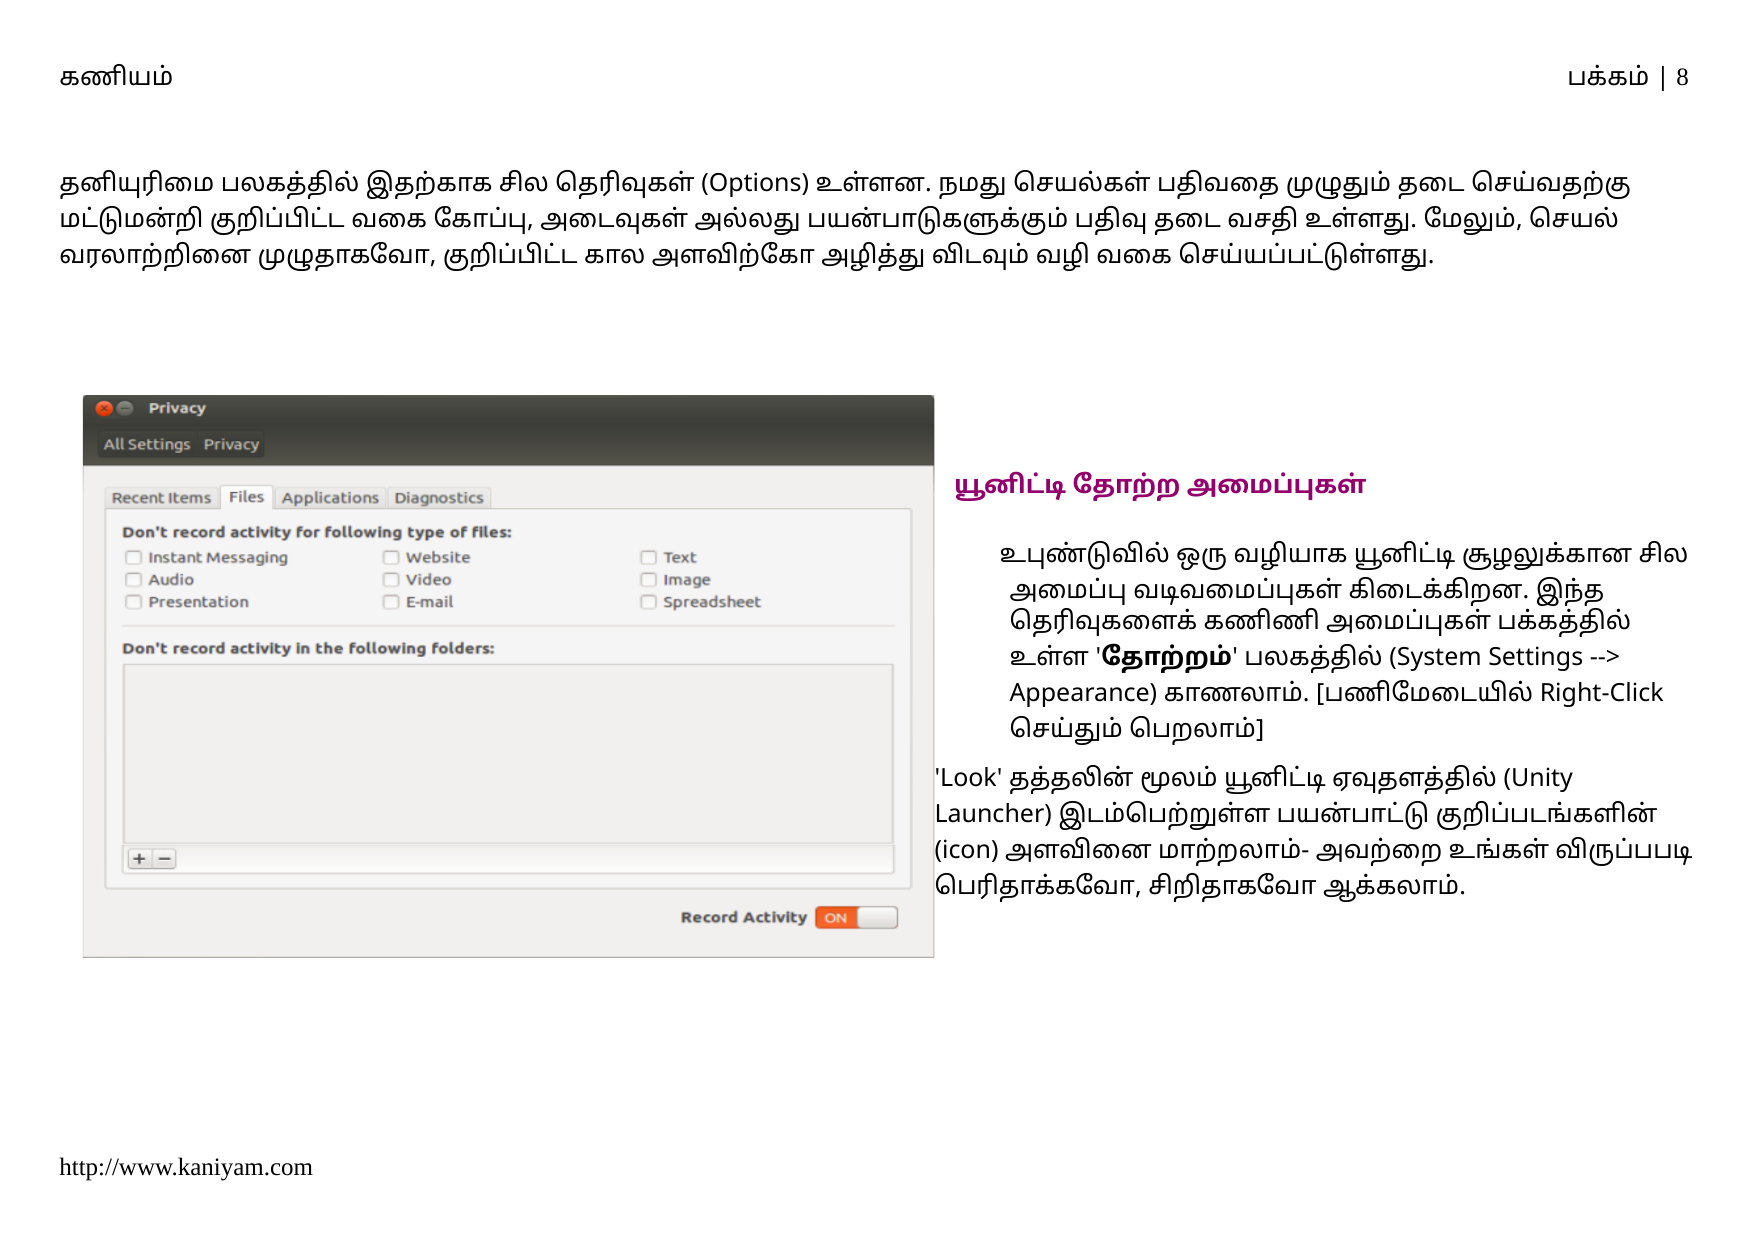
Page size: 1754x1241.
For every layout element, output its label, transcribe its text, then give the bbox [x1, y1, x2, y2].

subtitle [59, 541, 82, 747]
text [59, 472, 82, 503]
text தனியுரிமை பலகத்தில் இதற்காக சில தெரிவுகள் (Options) உள்ளன. நமது செயல்கள் பதிவதை முழுதும் தடை செய்வதற்கு மட்டுமன்றி குறிப்பிட்ட வகை கோப்பு, அடைவுகள் அல்லது பயன்பாடுகளுக்கும் பதிவு தடை வசதி உள்ளது. மேலும், செயல் வரலாற்றினை முழுதாகவோ, குறிப்பிட்ட கால அளவிற்கோ அழித்து விடவும் வழி வகை செய்யப்பட்டுள்ளது. [59, 165, 1695, 273]
text யூனிட்டி தோற்ற அமைப்புகள் [935, 472, 1695, 503]
text 'Look' தத்தலின் மூலம் யூனிட்டி ஏவுதளத்தில் (Unity Launcher) இடம்பெற்றுள்ள பயன்பாட்டு குறிப்படங்களின் (icon) அளவினை மாற்றலாம்- அவற்றை உங்கள் விருப்பபடி பெரிதாக்கவோ, சிறிதாகவோ ஆக்கலாம். [935, 759, 1695, 903]
picture [82, 395, 935, 958]
subtitle உபுண்டுவில் ஒரு வழியாக யூனிட்டி சூழலுக்கான சில அமைப்பு வடிவமைப்புகள் கிடைக்கிறன. இந்த தெரிவுகளைக் கணிணி அமைப்புகள் பக்கத்தில் உள்ள 'தோற்றம்' பலகத்தில் (System Settings --> Appearance) காணலாம். [பணிமேடையில் Right-Click செய்தும் பெறலாம்] [935, 541, 1695, 747]
